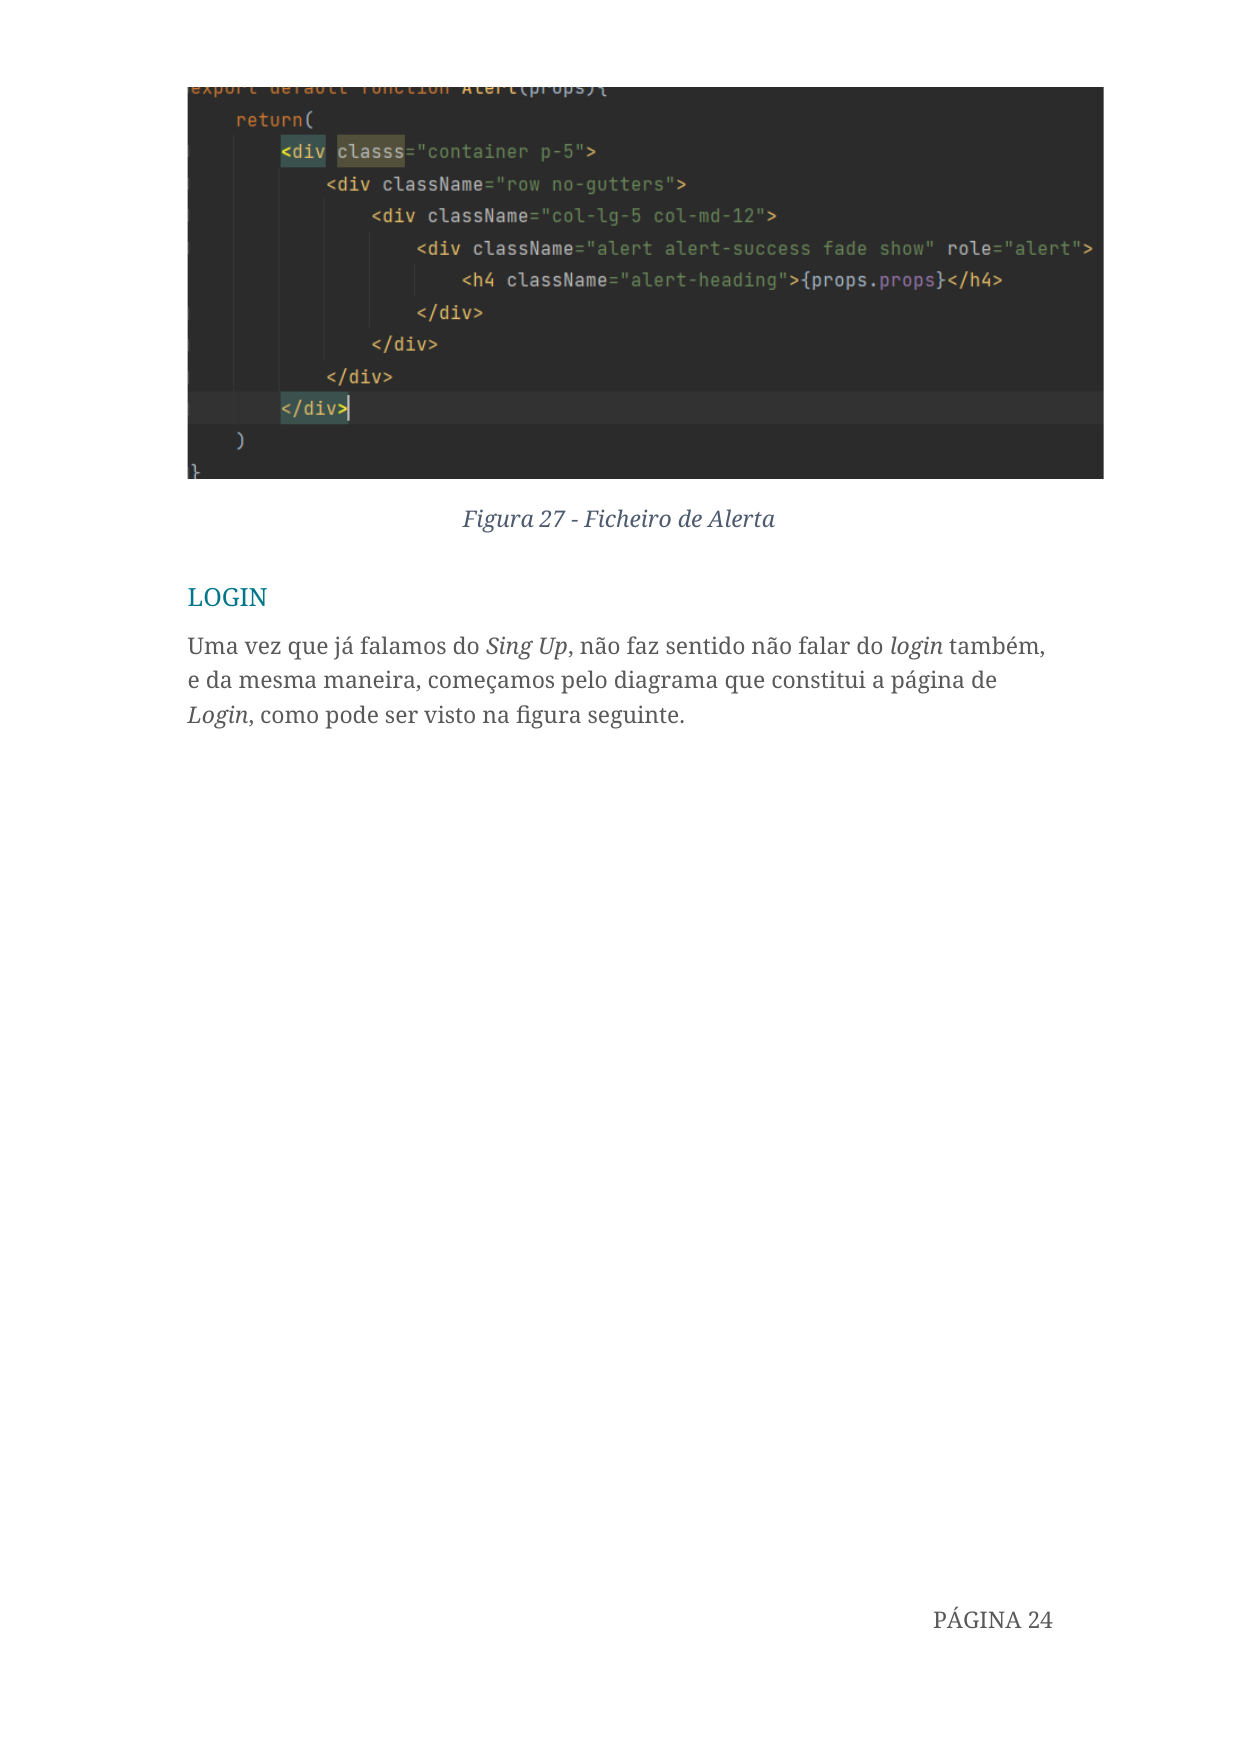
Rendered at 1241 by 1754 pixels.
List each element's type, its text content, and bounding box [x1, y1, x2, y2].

text Uma vez que já falamos do Sing Up, não faz sentido não falar do login também, e da mesma maneira, começamos pelo diagrama que constitui a página de Login, como pode ser visto na figura seguinte. [187, 630, 1053, 730]
text Figura 27 - Ficheiro de Alerta [187, 503, 1053, 534]
subtitle Login [187, 580, 1053, 614]
